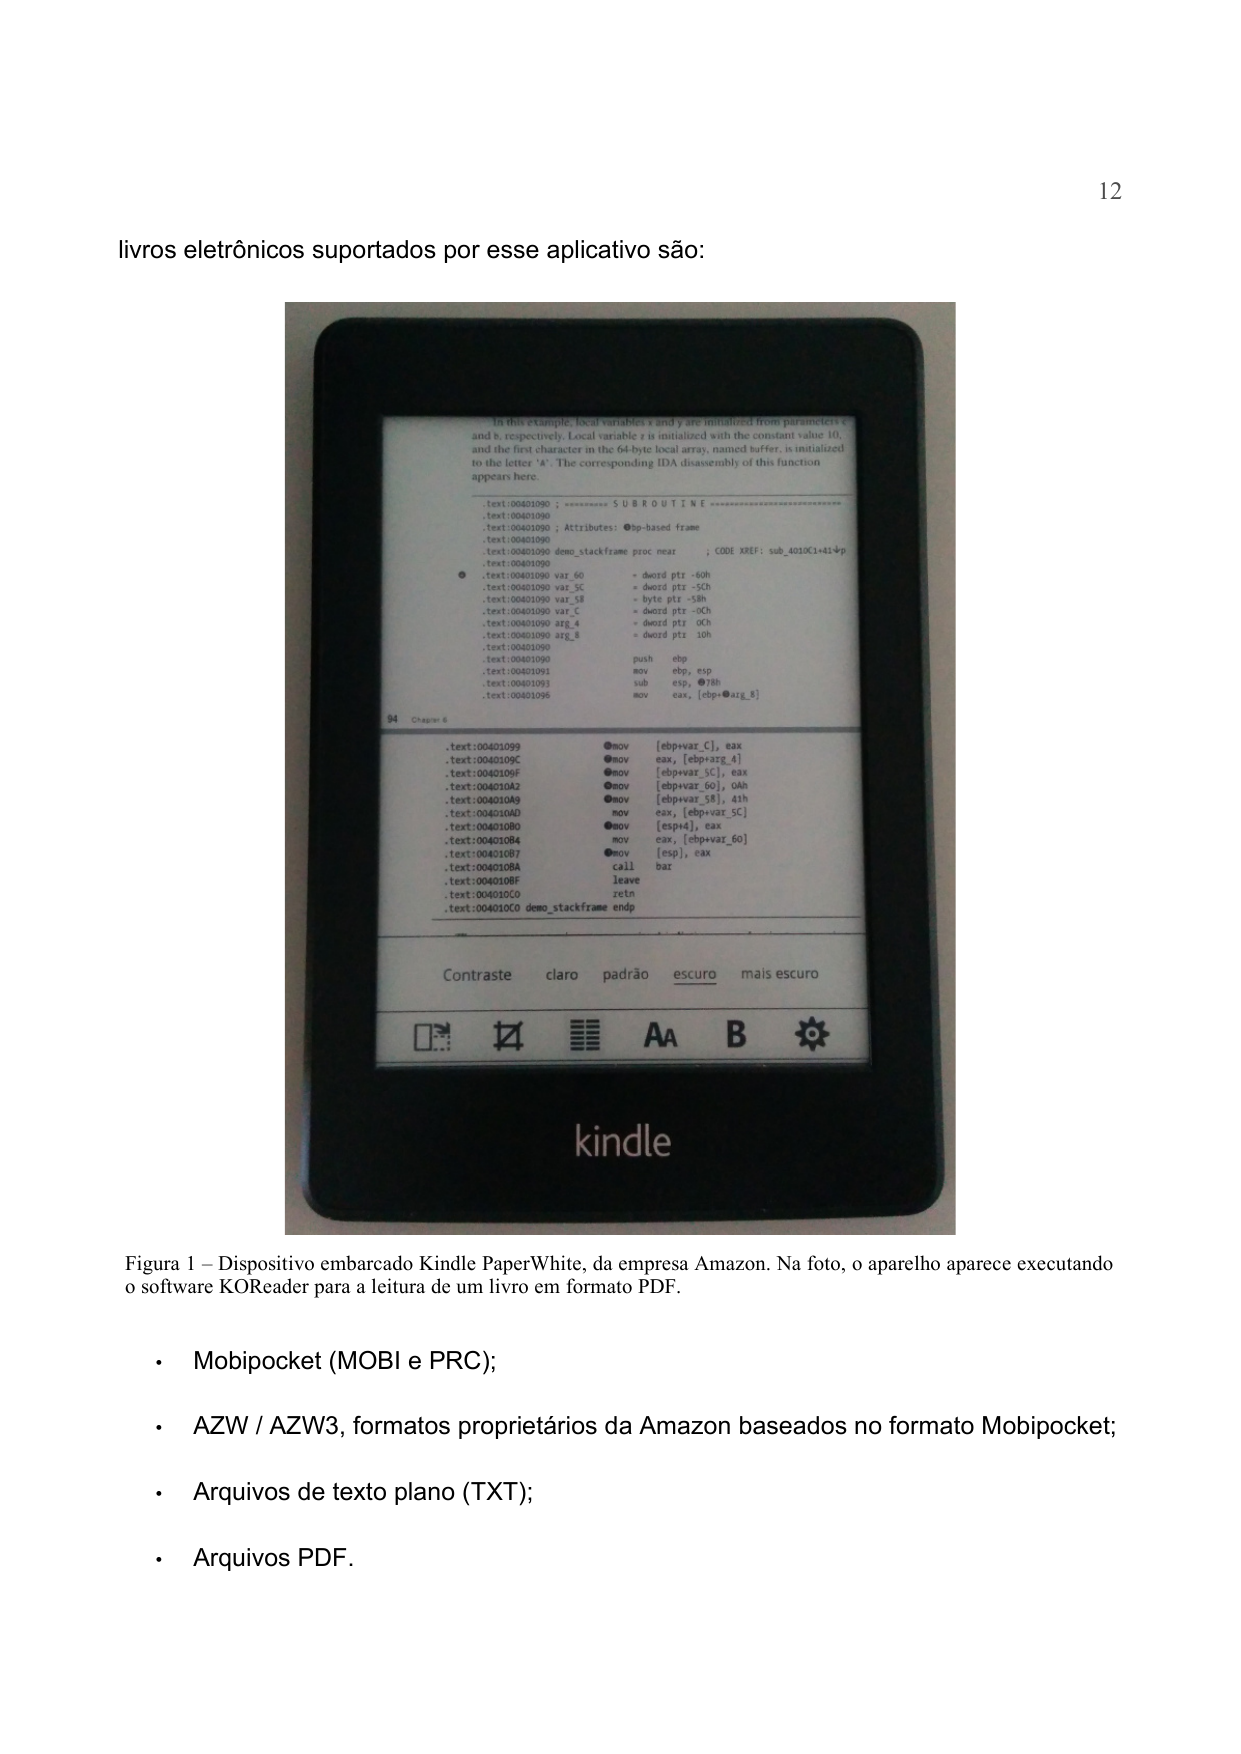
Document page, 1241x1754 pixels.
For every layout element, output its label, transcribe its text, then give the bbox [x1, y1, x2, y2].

list Arquivos de texto plano (TXT); [156, 1478, 1122, 1506]
picture [284, 302, 956, 1235]
list Arquivos PDF. [156, 1543, 1122, 1571]
list Mobipocket (MOBI e PRC); [156, 302, 1122, 1374]
text [125, 1298, 1115, 1333]
text livros eletrônicos suportados por esse aplicativo são: [118, 236, 1122, 264]
list AZW / AZW3, formatos proprietários da Amazon baseados no formato Mobipocket; [156, 1412, 1122, 1440]
text [125, 282, 1115, 294]
text Figura 1 – Dispositivo embarcado Kindle PaperWhite, da empresa Amazon. Na foto, o aparelho aparece executando o software KOReader para a leitura de um livro em formato PDF. [125, 294, 1115, 1298]
